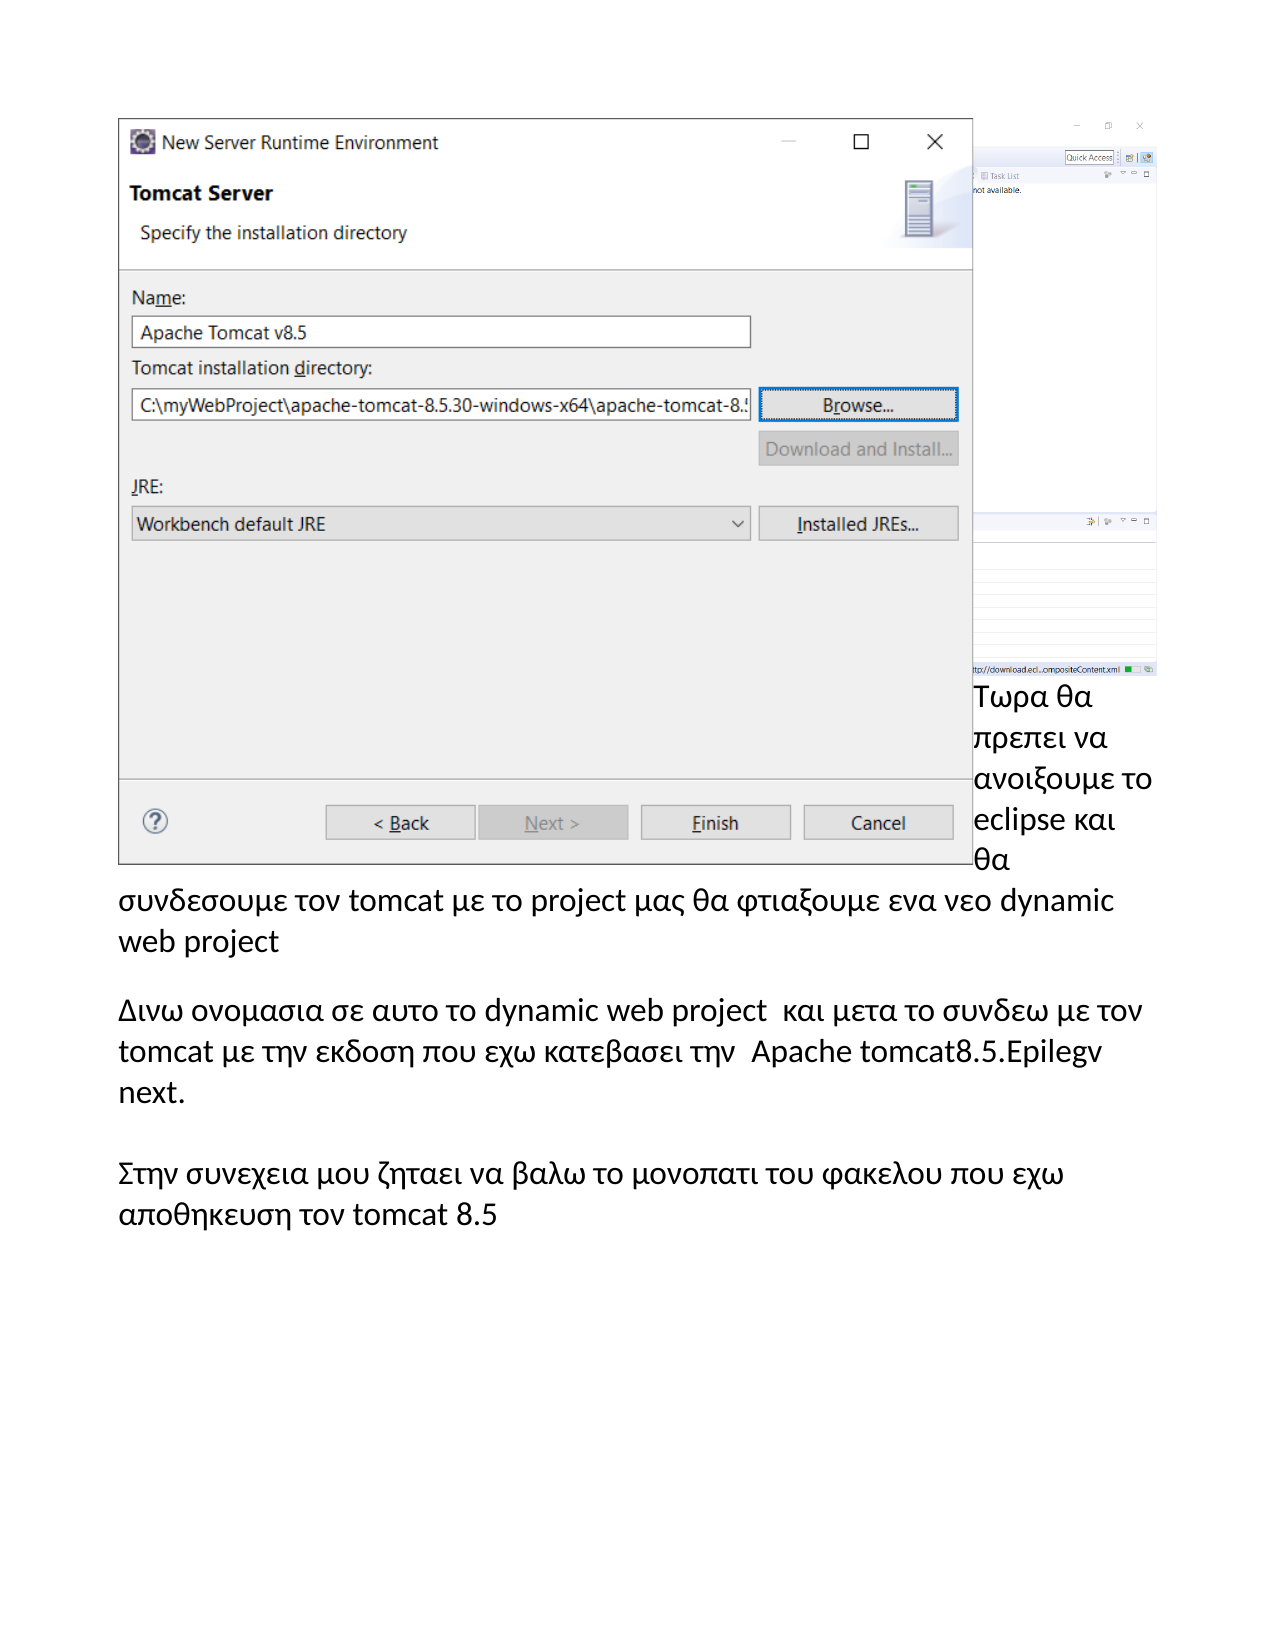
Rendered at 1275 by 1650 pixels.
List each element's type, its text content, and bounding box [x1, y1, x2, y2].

text Τωρα θα πρεπει να ανοιξουμε το eclipse και θα συνδεσουμε τον tomcat με το project μας θα φτιαξουμε ενα νεο dynamic web project [118, 676, 1157, 960]
text Στην συνεχεια μου ζηταει να βαλω το μονοπατι του φακελου που εχω αποθηκευση τον tomcat 8.5 [118, 1152, 1157, 1233]
picture [118, 118, 1157, 865]
text Δινω ονομασια σε αυτο το dynamic web project και μετα το συνδεω με τον tomcat με την εκδοση που εχω κατεβασει την Apache tomcat8.5.Epilegv next. [118, 989, 1157, 1111]
